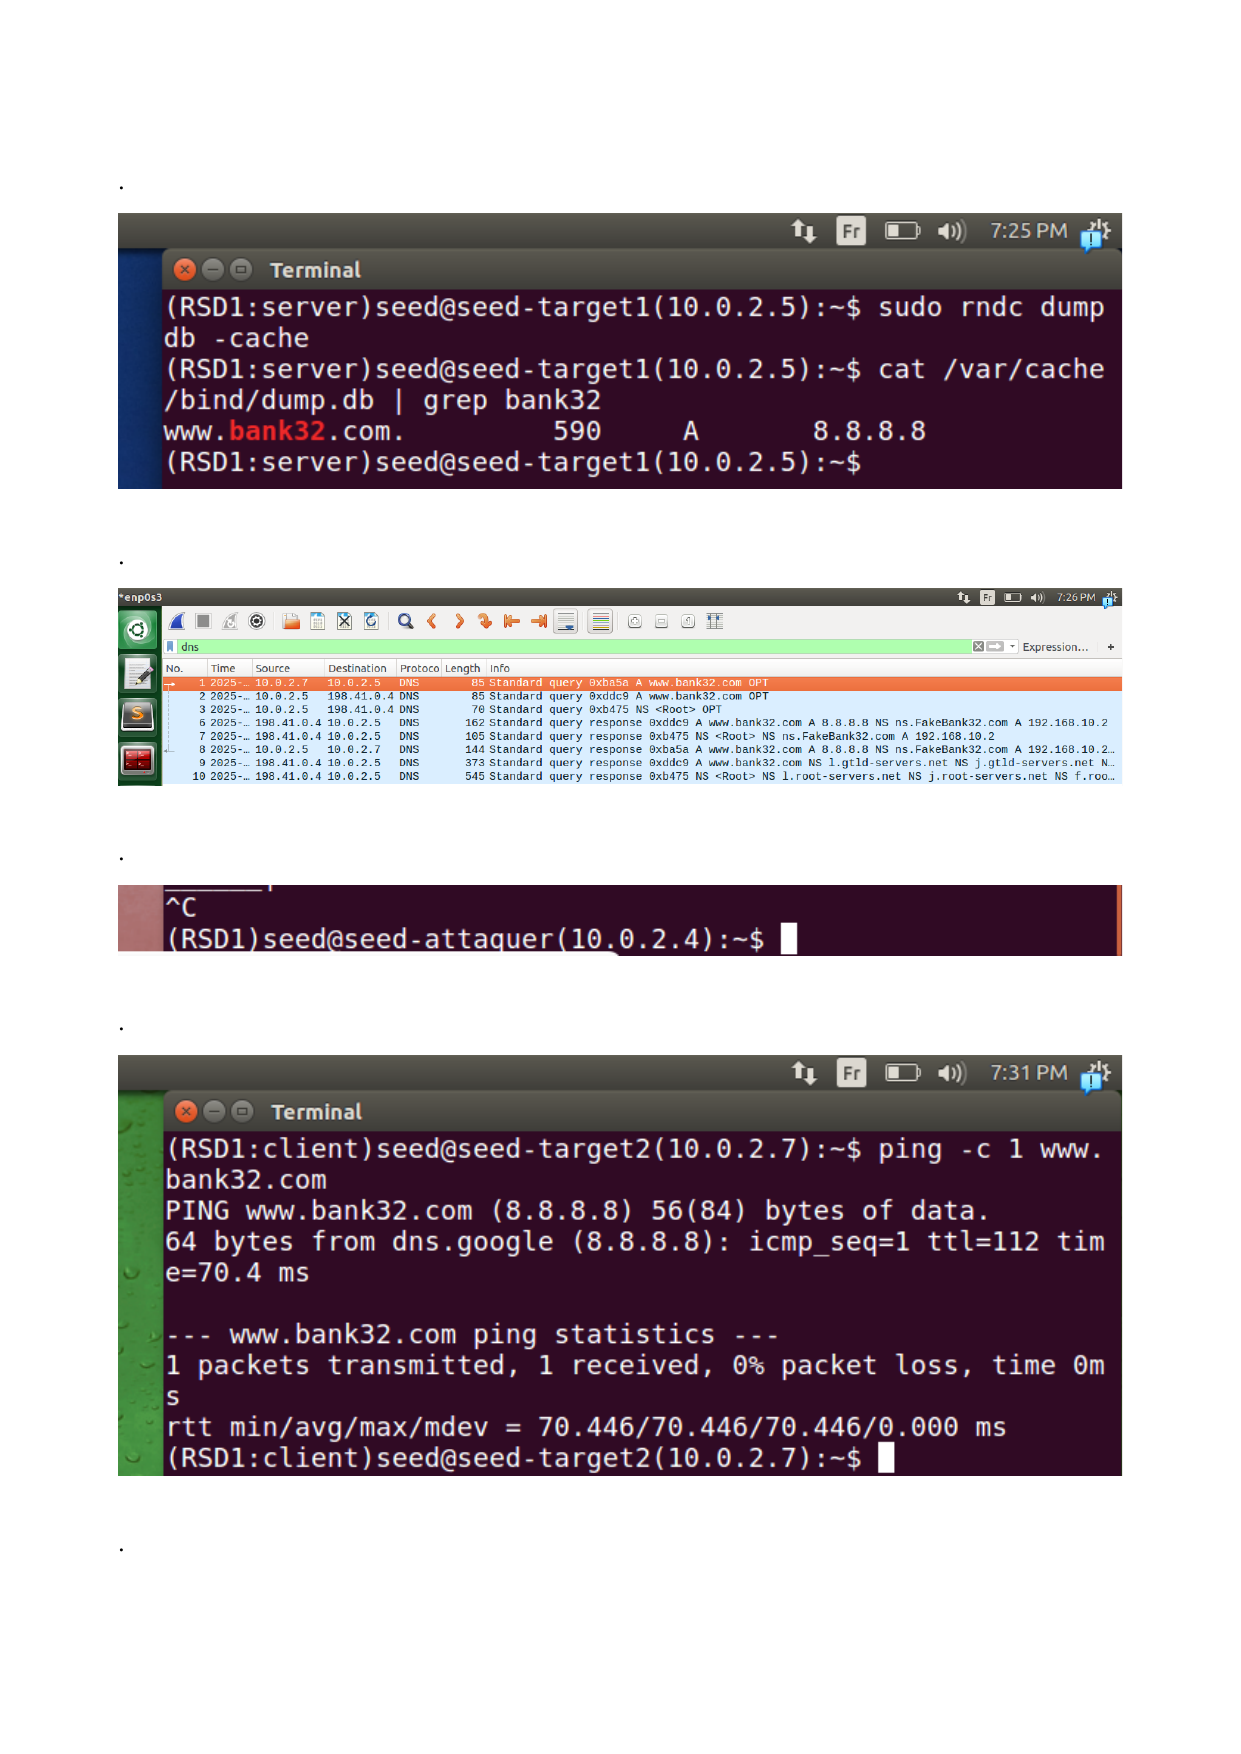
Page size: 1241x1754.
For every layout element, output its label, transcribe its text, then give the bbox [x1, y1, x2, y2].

text . [118, 1007, 1122, 1036]
text . [118, 1528, 1122, 1557]
text . [118, 837, 1122, 866]
picture [118, 885, 1123, 956]
picture [118, 213, 1123, 489]
picture [118, 1055, 1123, 1476]
text . [118, 541, 1122, 569]
picture [118, 588, 1123, 786]
text . [118, 166, 1122, 194]
